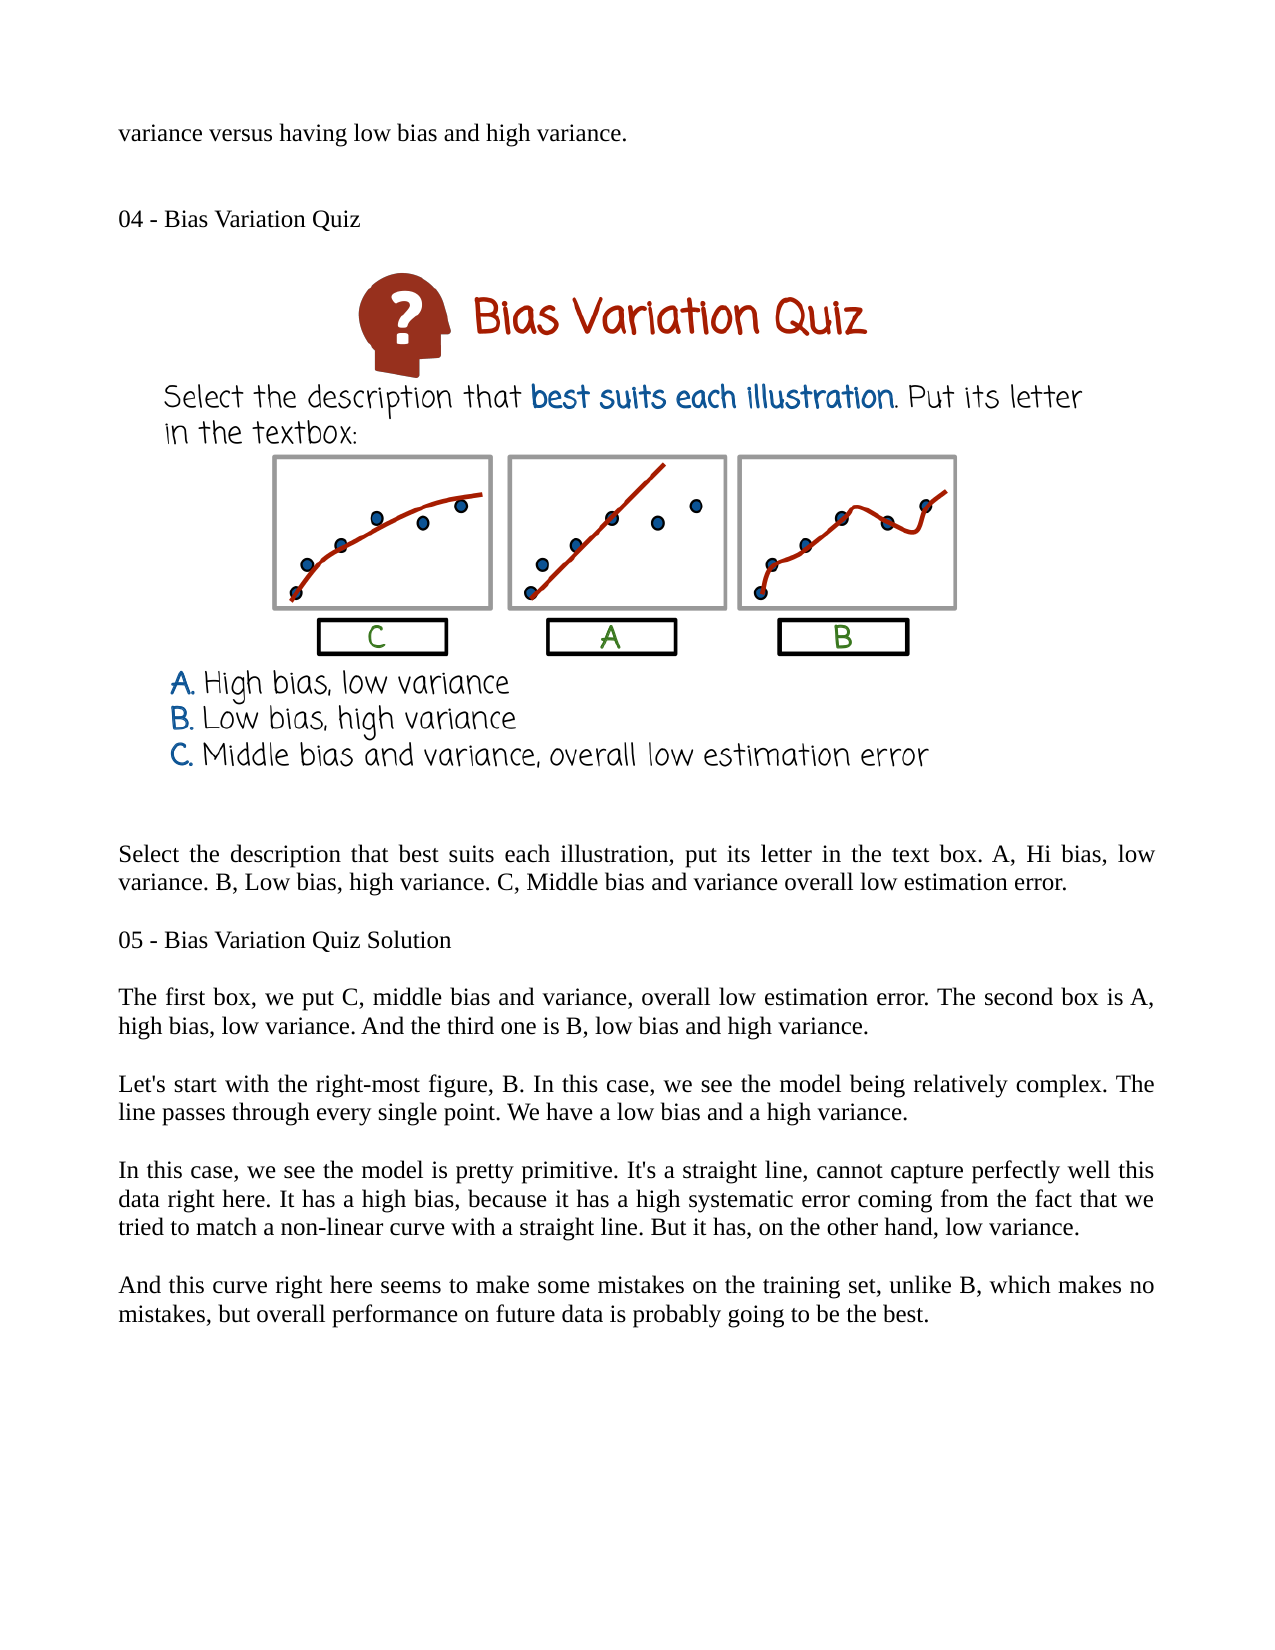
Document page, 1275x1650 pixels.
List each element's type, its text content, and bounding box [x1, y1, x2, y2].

text The first box, we put C, middle bias and variance, overall low estimation error. The second box is A, high bias, low variance. And the third one is B, low bias and high variance. [118, 982, 1157, 1040]
picture [118, 261, 1157, 782]
text 05 - Bias Variation Quiz Solution [118, 925, 1157, 954]
text Select the description that best suits each illustration, put its letter in the text box. A, Hi bias, low variance. B, Low bias, high variance. C, Middle bias and variance overall low estimation error. [118, 839, 1157, 896]
text And this curve right here seems to make some mistakes on the training set, unlike B, which makes no mistakes, but overall performance on future data is probably going to be the best. [118, 1270, 1157, 1327]
text In this case, we see the model is pretty primitive. It's a straight line, cannot capture perfectly well this data right here. It has a high bias, because it has a high systematic error coming from the fact that we tried to match a non-linear curve with a straight line. But it has, on the other hand, low variance. [118, 1155, 1157, 1241]
text variance versus having low bias and high variance. [118, 118, 1157, 147]
text 04 - Bias Variation Quiz [118, 204, 1157, 233]
text Let's start with the right-most figure, B. In this case, we see the model being relatively complex. The line passes through every single point. We have a low bias and a high variance. [118, 1069, 1157, 1126]
